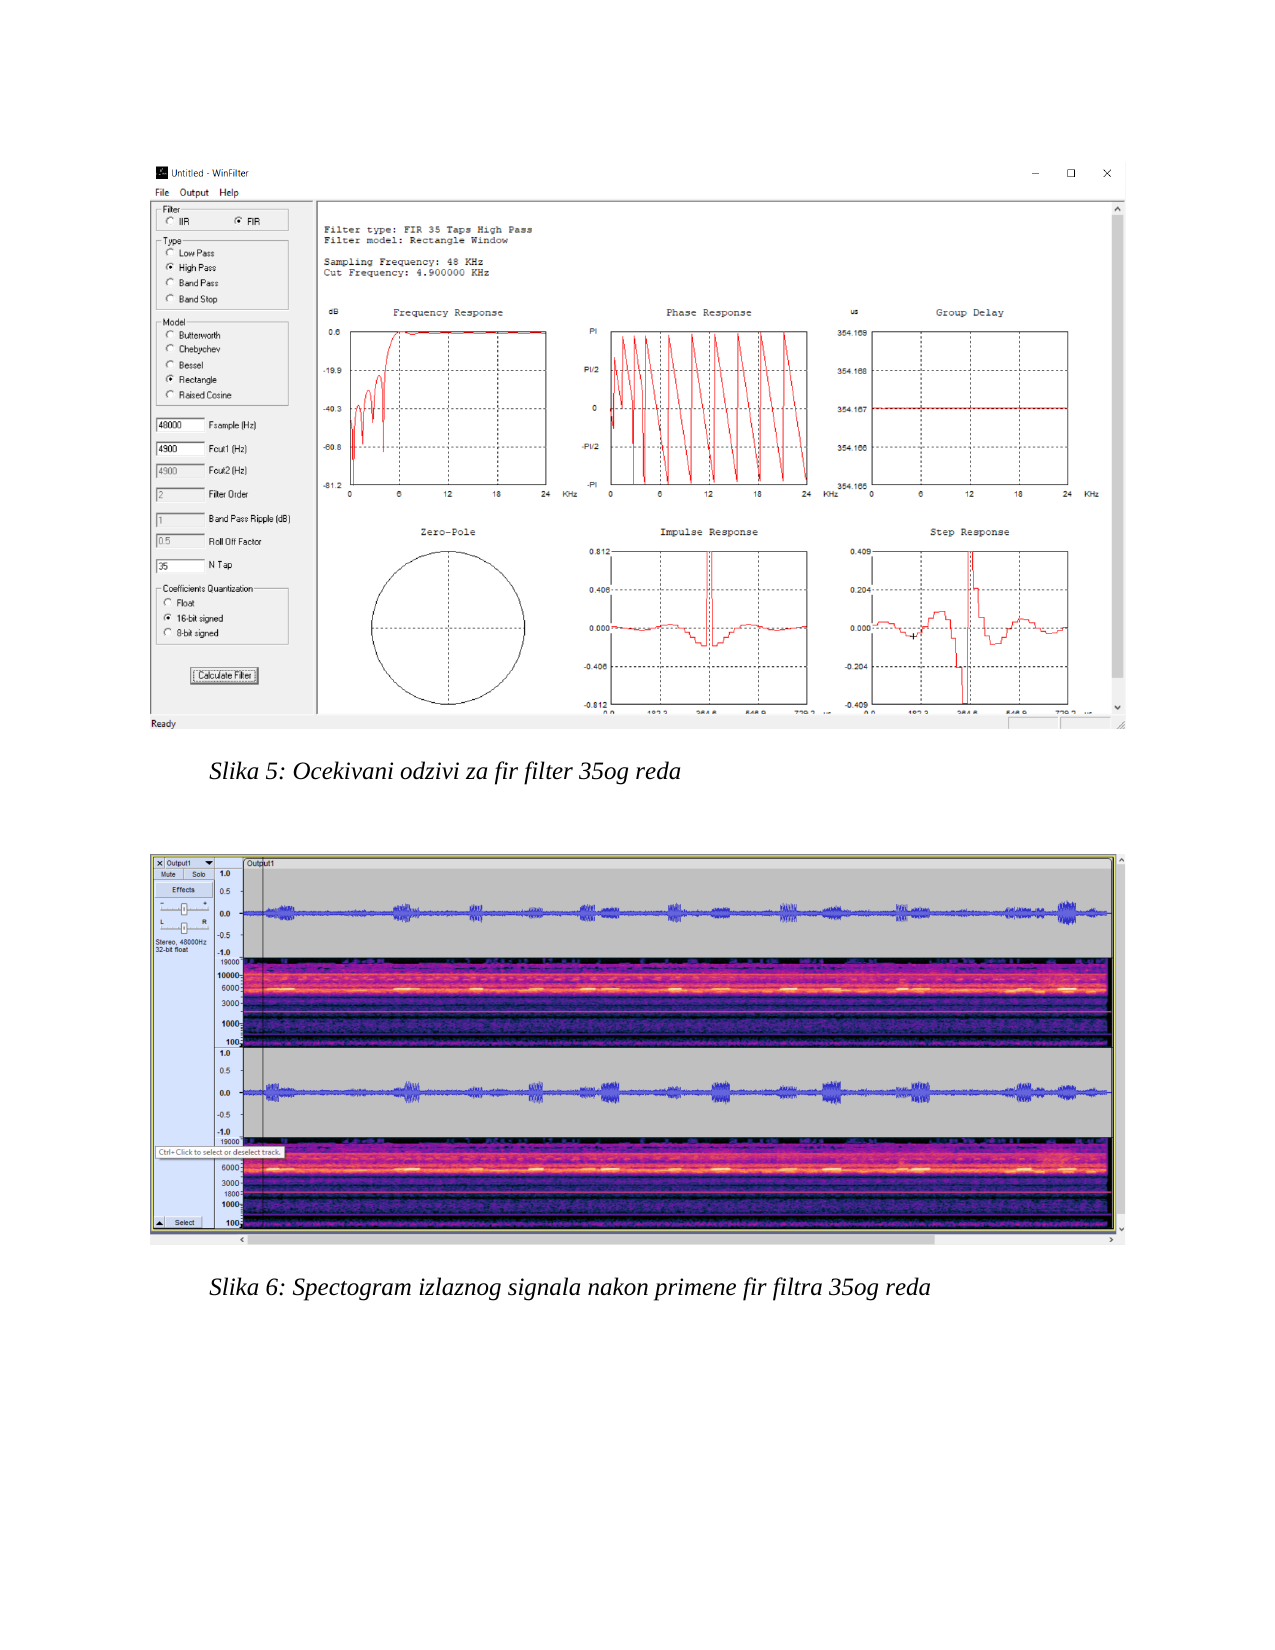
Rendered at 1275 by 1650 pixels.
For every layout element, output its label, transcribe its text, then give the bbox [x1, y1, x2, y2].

picture [150, 162, 1125, 729]
text Slika 5: Ocekivani odzivi za fir filter 35og reda [150, 729, 1125, 785]
text Slika 6: Spectogram izlaznog signala nakon primene fir filtra 35og reda [150, 1245, 1125, 1301]
picture [150, 854, 1125, 1245]
